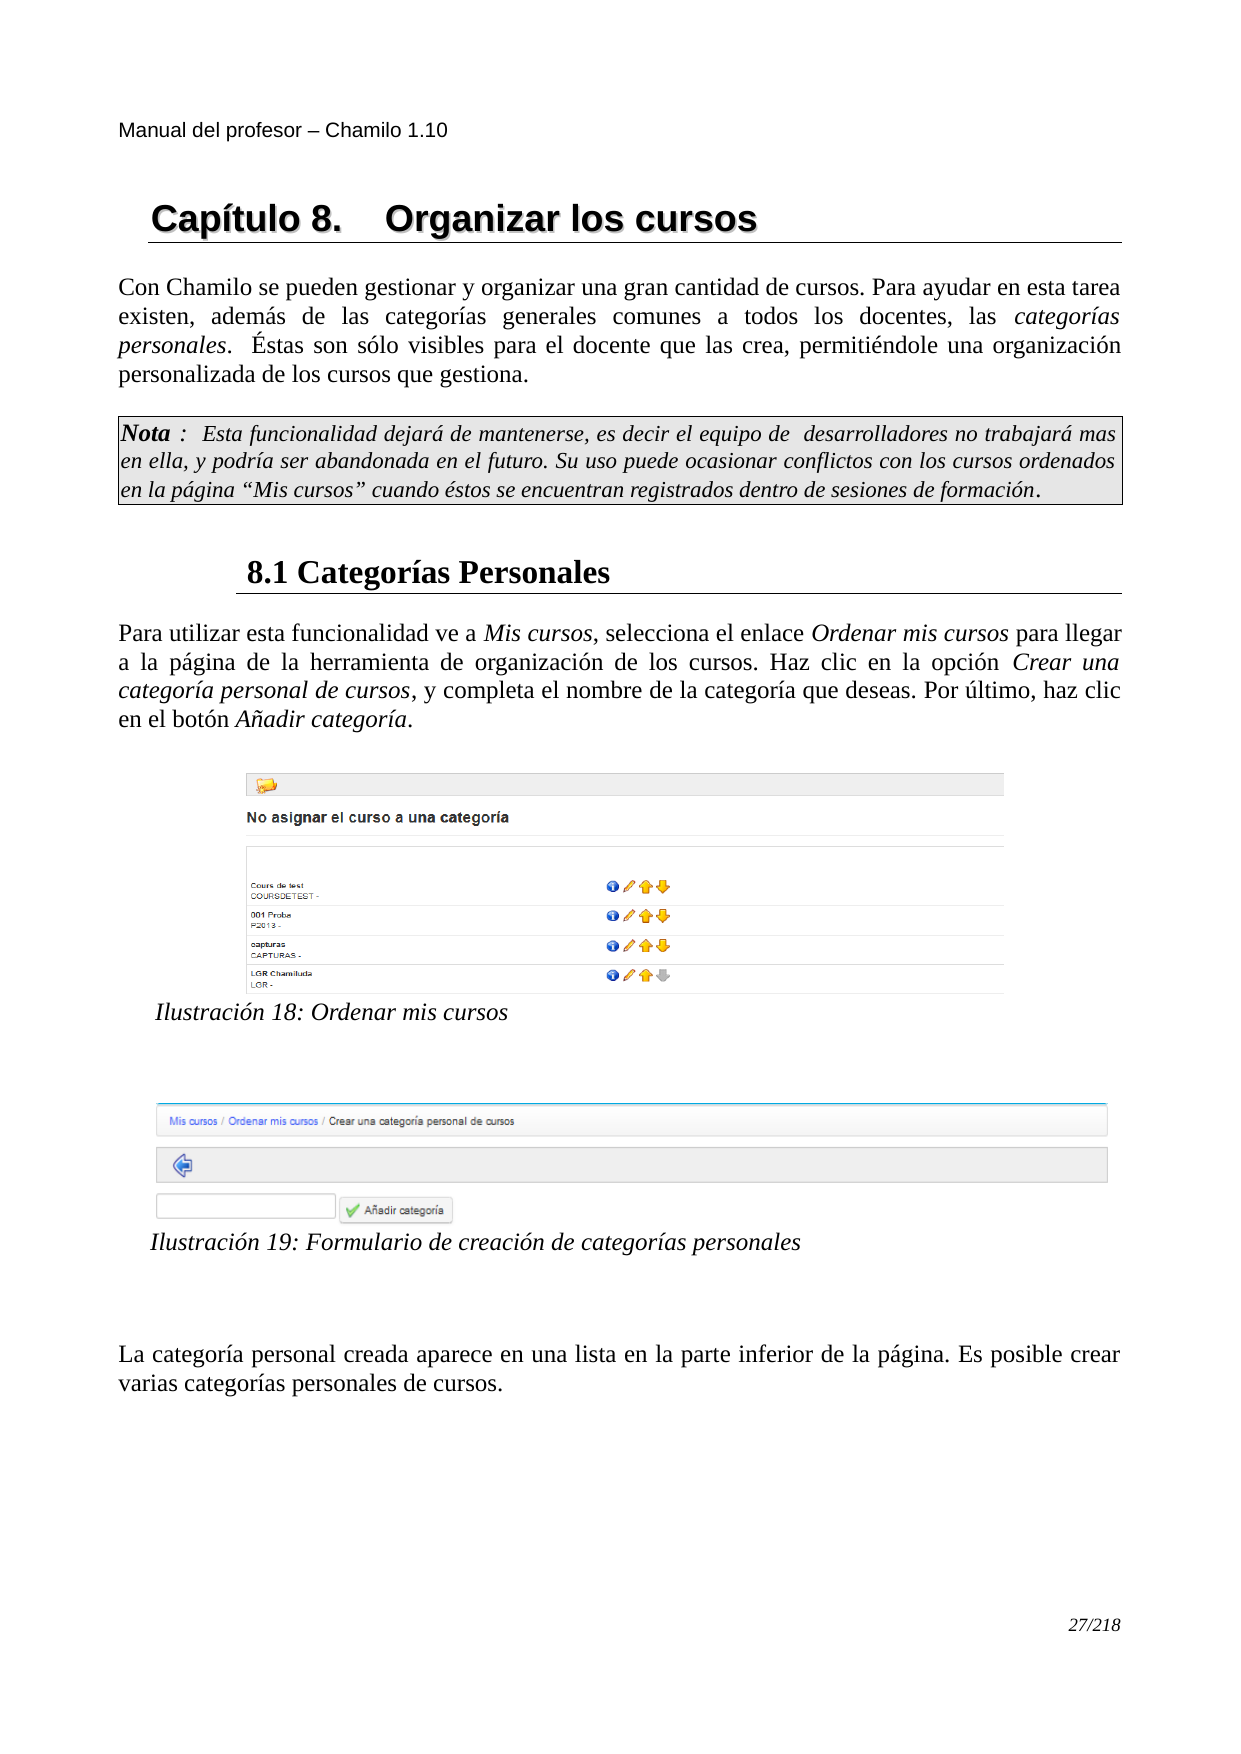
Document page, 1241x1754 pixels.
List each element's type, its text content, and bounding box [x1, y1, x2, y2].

text Nota : Esta funcionalidad dejará de mantenerse, es decir el equipo de desarrolladores no trabajará mas en ella, y podría ser abandonada en el futuro. Su uso puede ocasionar conflictos con los cursos ordenados en la página “Mis cursos” cuando éstos se encuentran registrados dentro de sesiones de formación. [119, 417, 1122, 504]
subtitle Categorías Personales [236, 552, 1122, 593]
text La categoría personal creada aparece en una lista en la parte inferior de la página. Es posible crear varias categorías personales de cursos. [118, 1339, 1122, 1397]
text Con Chamilo se pueden gestionar y organizar una gran cantidad de cursos. Para ayudar en esta tarea existen, además de las categorías generales comunes a todos los docentes, las categorías personales. Éstas son sólo visibles para el docente que las crea, permitiéndole una organización personalizada de los cursos que gestiona. [118, 272, 1122, 387]
text Ilustración 19: Formulario de creación de categorías personales [150, 1227, 1097, 1255]
picture [150, 1103, 1114, 1227]
picture [243, 768, 1004, 997]
text Para utilizar esta funcionalidad ve a Mis cursos, selecciona el enlace Ordenar mis cursos para llegar a la página de la herramienta de organización de los cursos. Haz clic en la opción Crear una categoría personal de cursos, y completa el nombre de la categoría que deseas. Por último, haz clic en el botón Añadir categoría. [118, 618, 1122, 733]
subtitle Organizar los cursos [148, 193, 1122, 242]
text [150, 1078, 1097, 1103]
text Ilustración 18: Ordenar mis cursos [155, 781, 1093, 1026]
